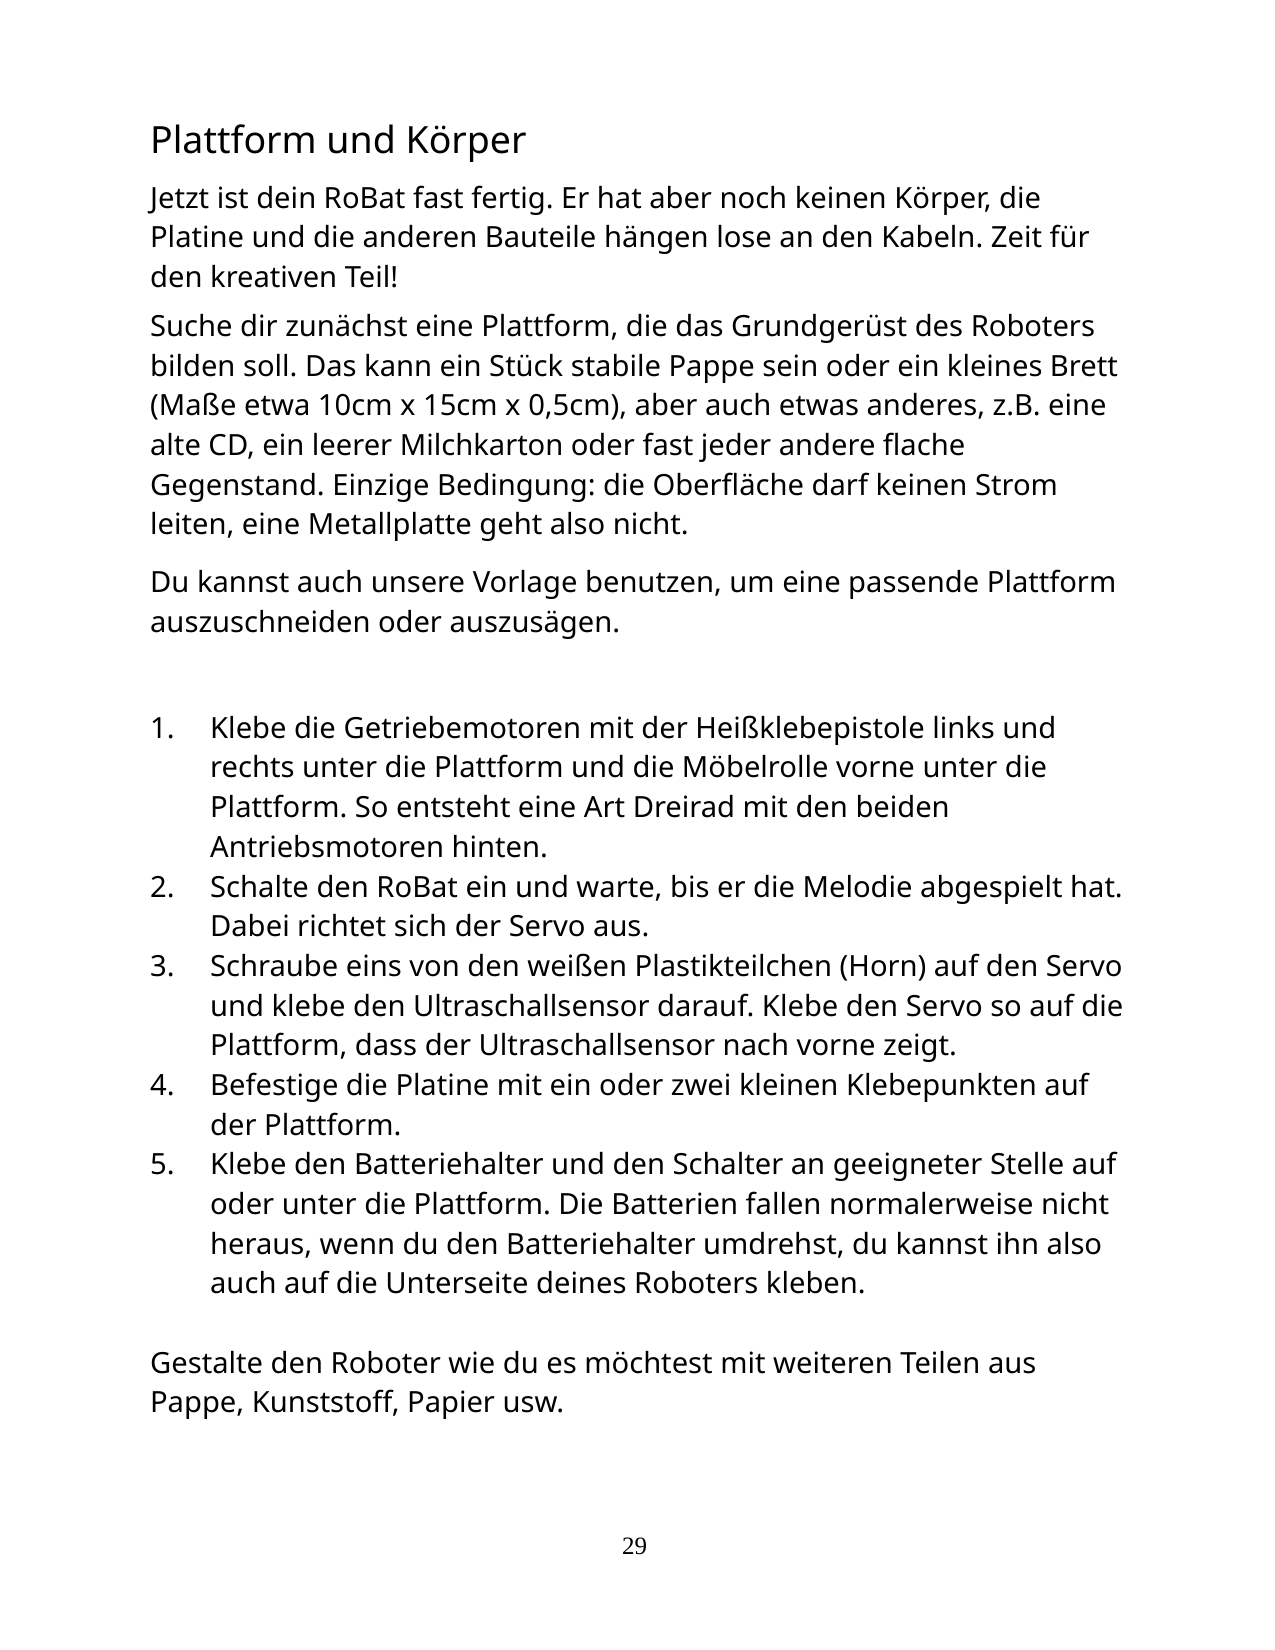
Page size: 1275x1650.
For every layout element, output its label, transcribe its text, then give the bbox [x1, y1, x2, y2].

list Klebe den Batteriehalter und den Schalter an geeigneter Stelle auf oder unter die Plattform. Die Batterien fallen normalerweise nicht heraus, wenn du den Batteriehalter umdrehst, du kannst ihn also auch auf die Unterseite deines Roboters kleben. [150, 1144, 1125, 1302]
text Du kannst auch unsere Vorlage benutzen, um eine passende Plattform auszuschneiden oder auszusägen. [150, 561, 1125, 641]
list Schraube eins von den weißen Plastikteilchen (Horn) auf den Servo und klebe den Ultraschallsensor darauf. Klebe den Servo so auf die Plattform, dass der Ultraschallsensor nach vorne zeigt. [150, 945, 1125, 1064]
list Befestige die Platine mit ein oder zwei kleinen Klebepunkten auf der Plattform. [150, 1064, 1125, 1144]
text Jetzt ist dein RoBat fast fertig. Er hat aber noch keinen Körper, die Platine und die anderen Bauteile hängen lose an den Kabeln. Zeit für den kreativen Teil! [150, 177, 1125, 296]
subtitle Plattform und Körper [150, 113, 1125, 164]
list Klebe die Getriebemotoren mit der Heißklebepistole links und rechts unter die Plattform und die Möbelrolle vorne unter die Plattform. So entsteht eine Art Dreirad mit den beiden Antriebsmotoren hinten. [150, 707, 1125, 866]
list Schalte den RoBat ein und warte, bis er die Melodie abgespielt hat. Dabei richtet sich der Servo aus. [150, 866, 1125, 945]
text Suche dir zunächst eine Plattform, die das Grundgerüst des Roboters bilden soll. Das kann ein Stück stabile Pappe sein oder ein kleines Brett (Maße etwa 10cm x 15cm x 0,5cm), aber auch etwas anderes, z.B. eine alte CD, ein leerer Milchkarton oder fast jeder andere flache Gegenstand. Einzige Bedingung: die Oberfläche darf keinen Strom leiten, eine Metallplatte geht also nicht. [150, 305, 1125, 543]
text Gestalte den Roboter wie du es möchtest mit weiteren Teilen aus Pappe, Kunststoff, Papier usw. [150, 1342, 1125, 1421]
